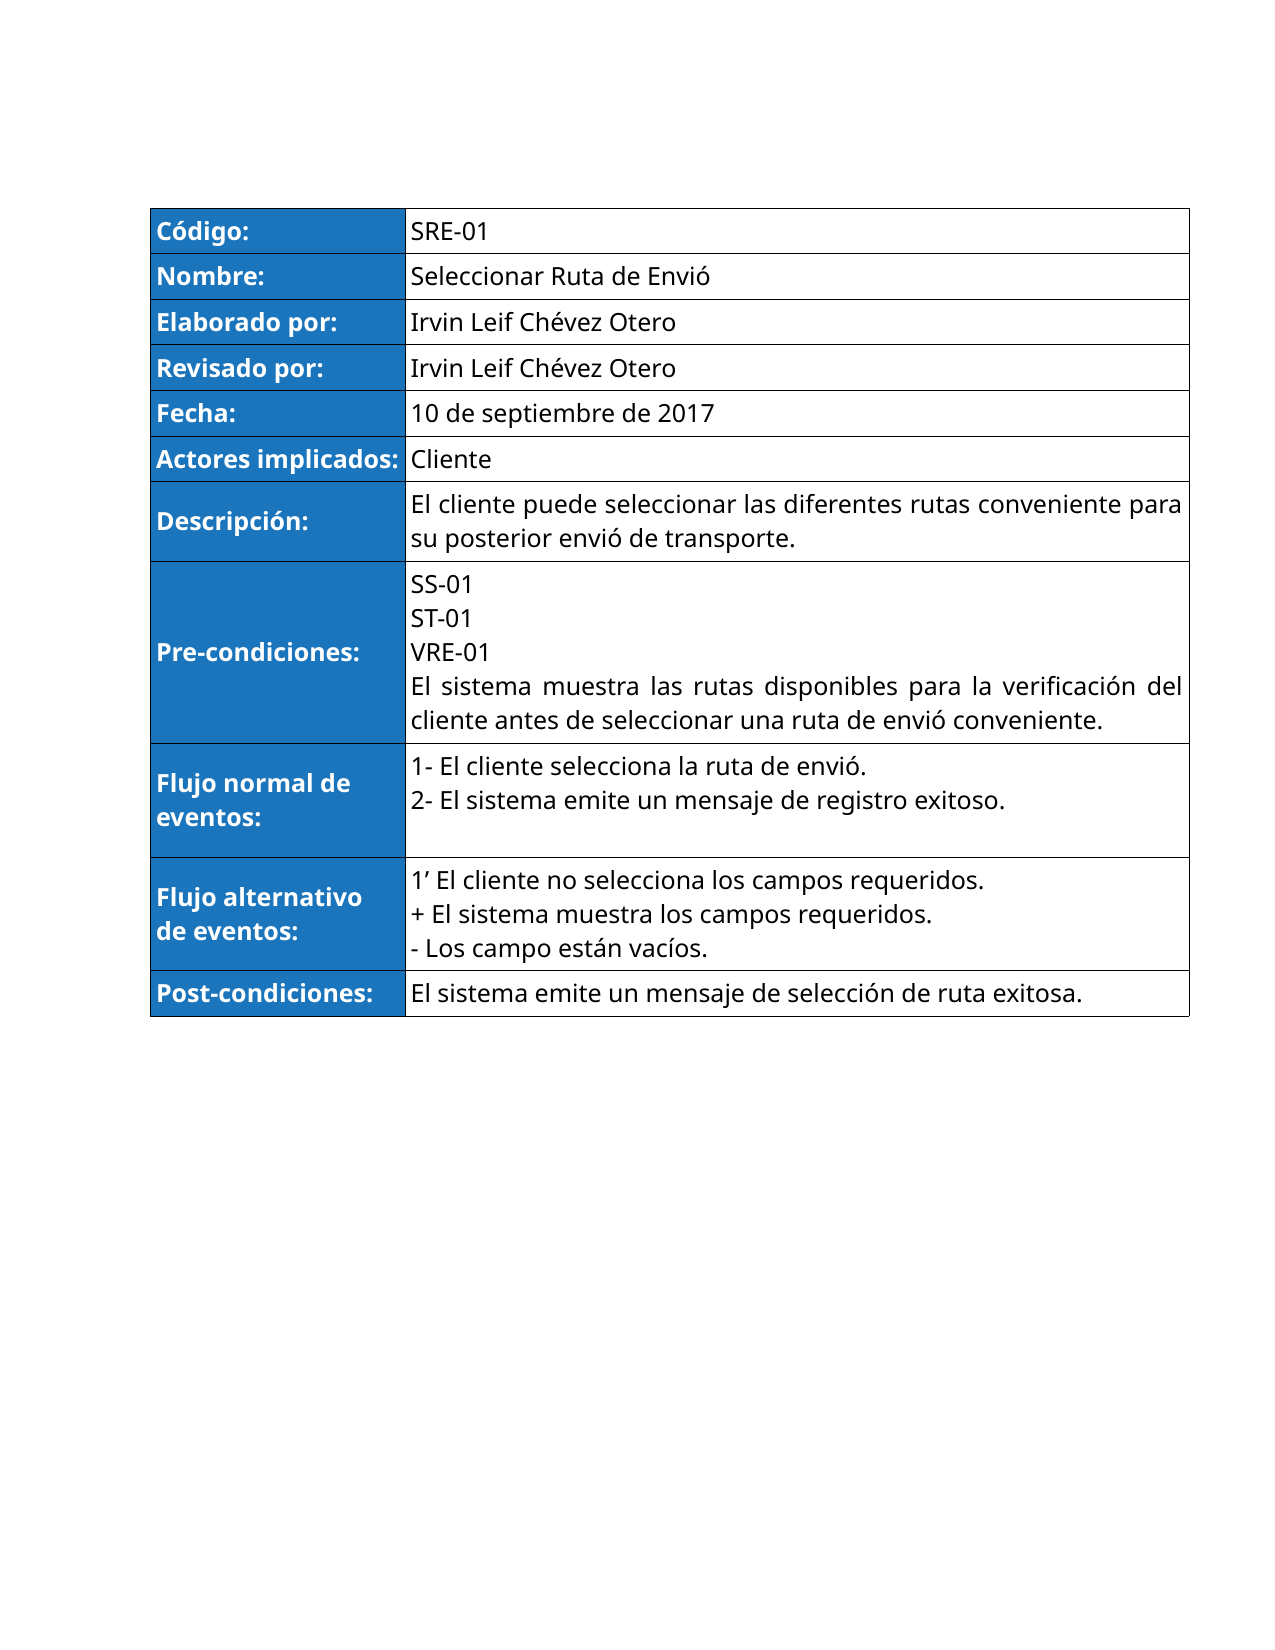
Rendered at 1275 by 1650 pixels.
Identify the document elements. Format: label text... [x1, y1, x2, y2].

table_cell Flujo alternativo de eventos: [151, 858, 405, 970]
table_cell Seleccionar Ruta de Envió [406, 254, 1189, 299]
table_cell Fecha: [151, 391, 405, 436]
table_cell El cliente puede seleccionar las diferentes rutas conveniente para su posterior envió de transporte. [406, 482, 1189, 561]
table_cell Irvin Leif Chévez Otero [406, 345, 1189, 390]
table_header Código: [151, 209, 405, 253]
table_cell Elaborado por: [151, 300, 405, 344]
table_cell Flujo normal de eventos: [151, 744, 405, 857]
table_cell Irvin Leif Chévez Otero [406, 300, 1189, 344]
table_cell Descripción: [151, 482, 405, 561]
table_header SRE-01 [406, 209, 1189, 253]
table_cell Revisado por: [151, 345, 405, 390]
table_cell 1- El cliente selecciona la ruta de envió. 2- El sistema emite un mensaje de registro exitoso. [406, 744, 1189, 857]
table_cell Actores implicados: [151, 437, 405, 481]
table_cell Nombre: [151, 254, 405, 299]
table_cell Cliente [406, 437, 1189, 481]
table_cell El sistema emite un mensaje de selección de ruta exitosa. [406, 971, 1189, 1016]
table_cell 1’ El cliente no selecciona los campos requeridos. + El sistema muestra los campos requeridos. - Los campo están vacíos. [406, 858, 1189, 970]
table_cell 10 de septiembre de 2017 [406, 391, 1189, 436]
table_cell SS-01 ST-01 VRE-01 El sistema muestra las rutas disponibles para la verificación del cliente antes de seleccionar una ruta de envió conveniente. [406, 562, 1189, 743]
table_cell Pre-condiciones: [151, 562, 405, 743]
table_cell Post-condiciones: [151, 971, 405, 1016]
